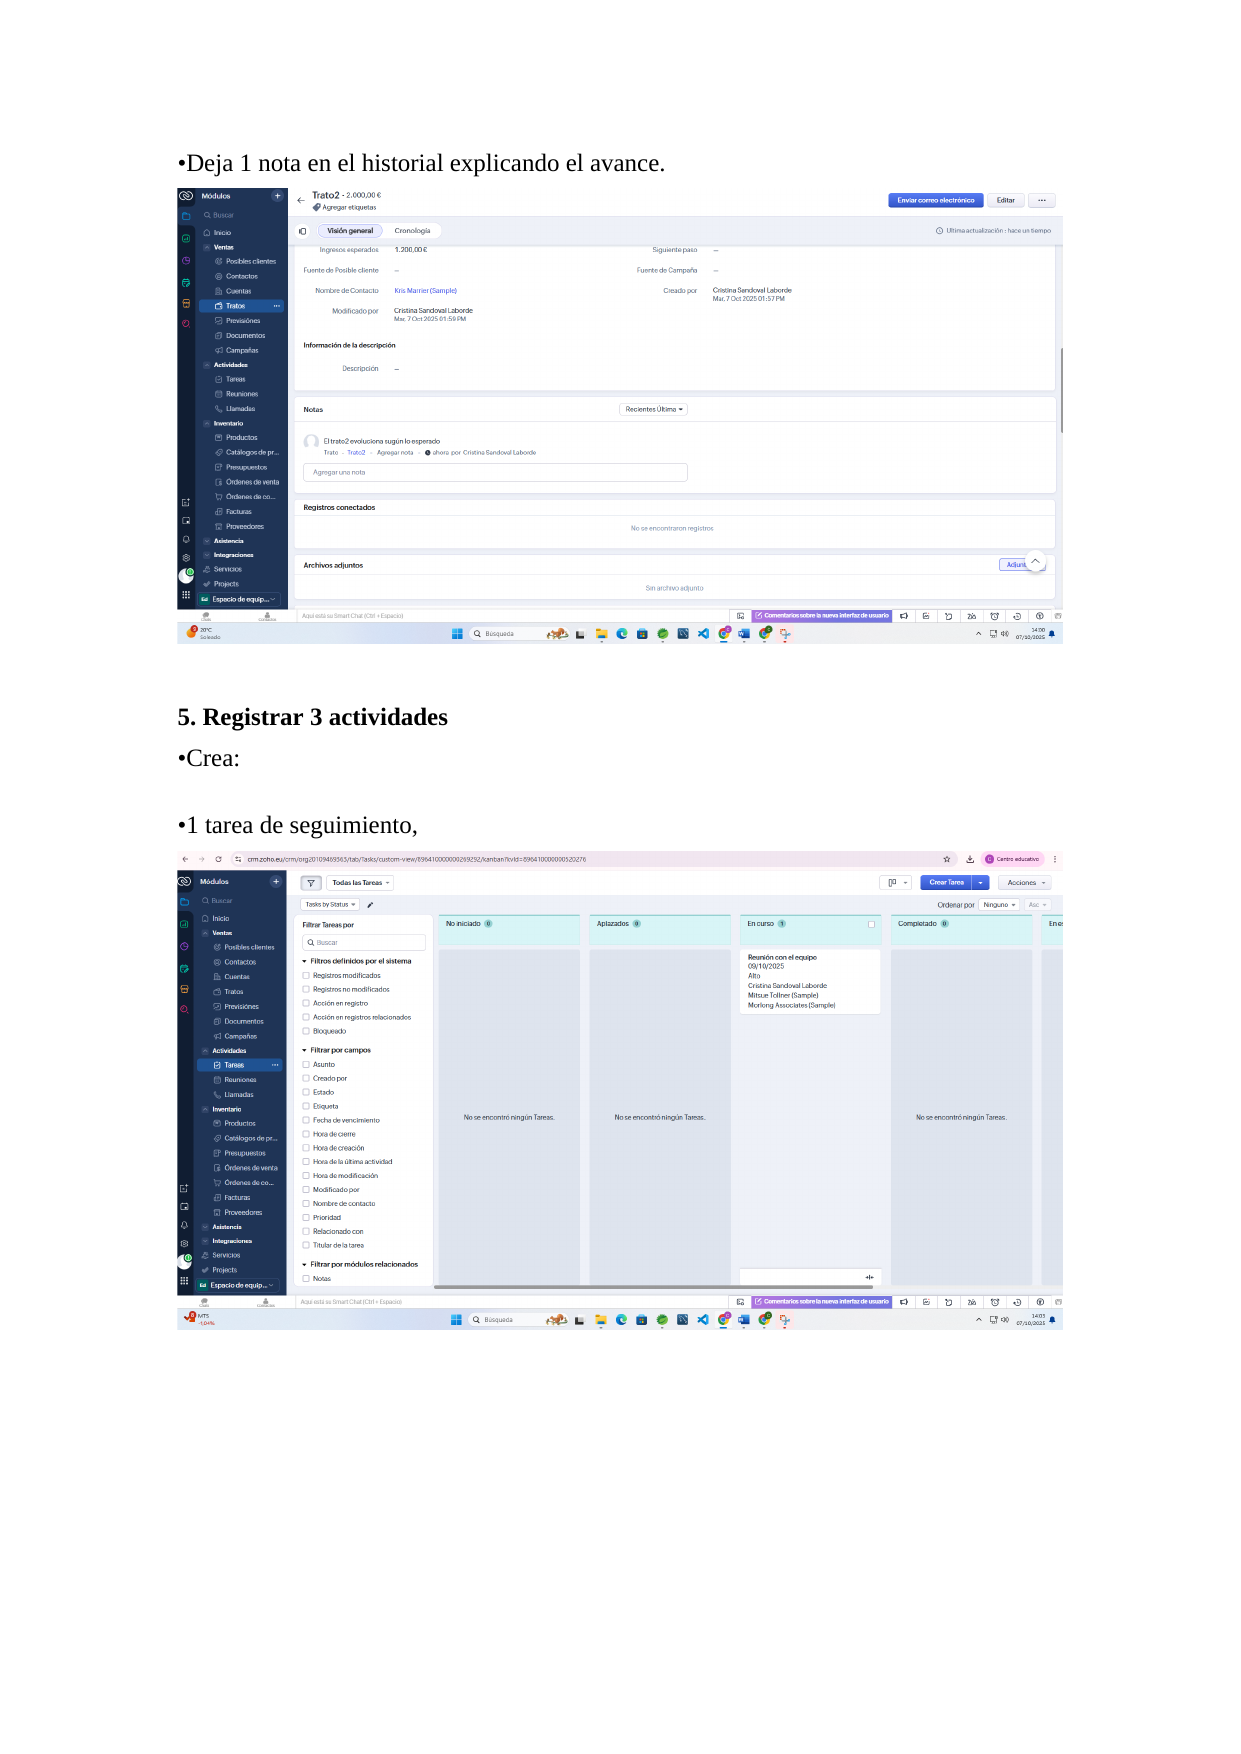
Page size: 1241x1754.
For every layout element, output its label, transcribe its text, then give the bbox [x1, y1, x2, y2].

subtitle •Deja 1 nota en el historial explicando el avance. [177, 148, 1063, 176]
text •Crea: [177, 743, 1063, 772]
subtitle •1 tarea de seguimiento, [177, 810, 1063, 838]
subtitle 5. Registrar 3 actividades [177, 702, 1063, 731]
